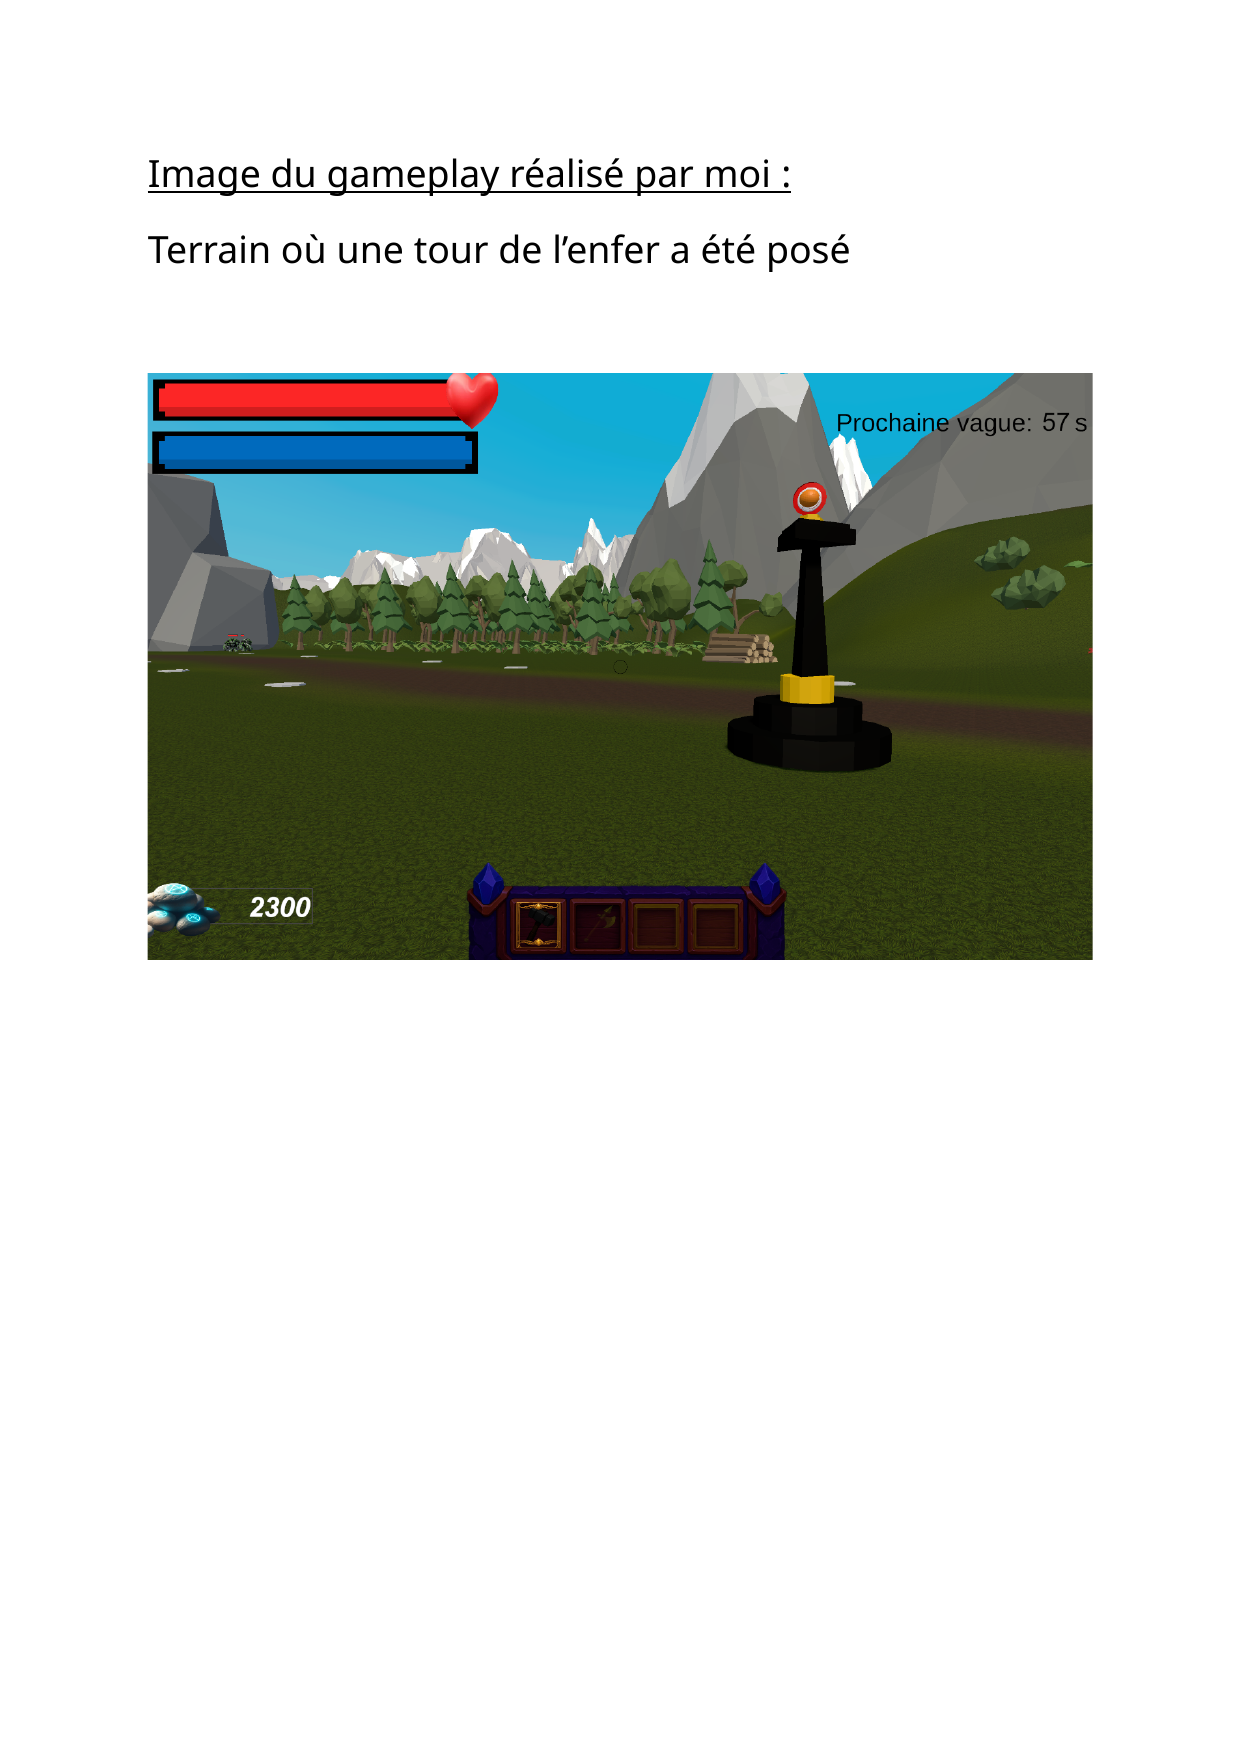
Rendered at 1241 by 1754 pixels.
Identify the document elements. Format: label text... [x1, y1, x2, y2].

text Terrain où une tour de l’enfer a été posé [148, 223, 1093, 274]
text Image du gameplay réalisé par moi : [148, 148, 1093, 199]
